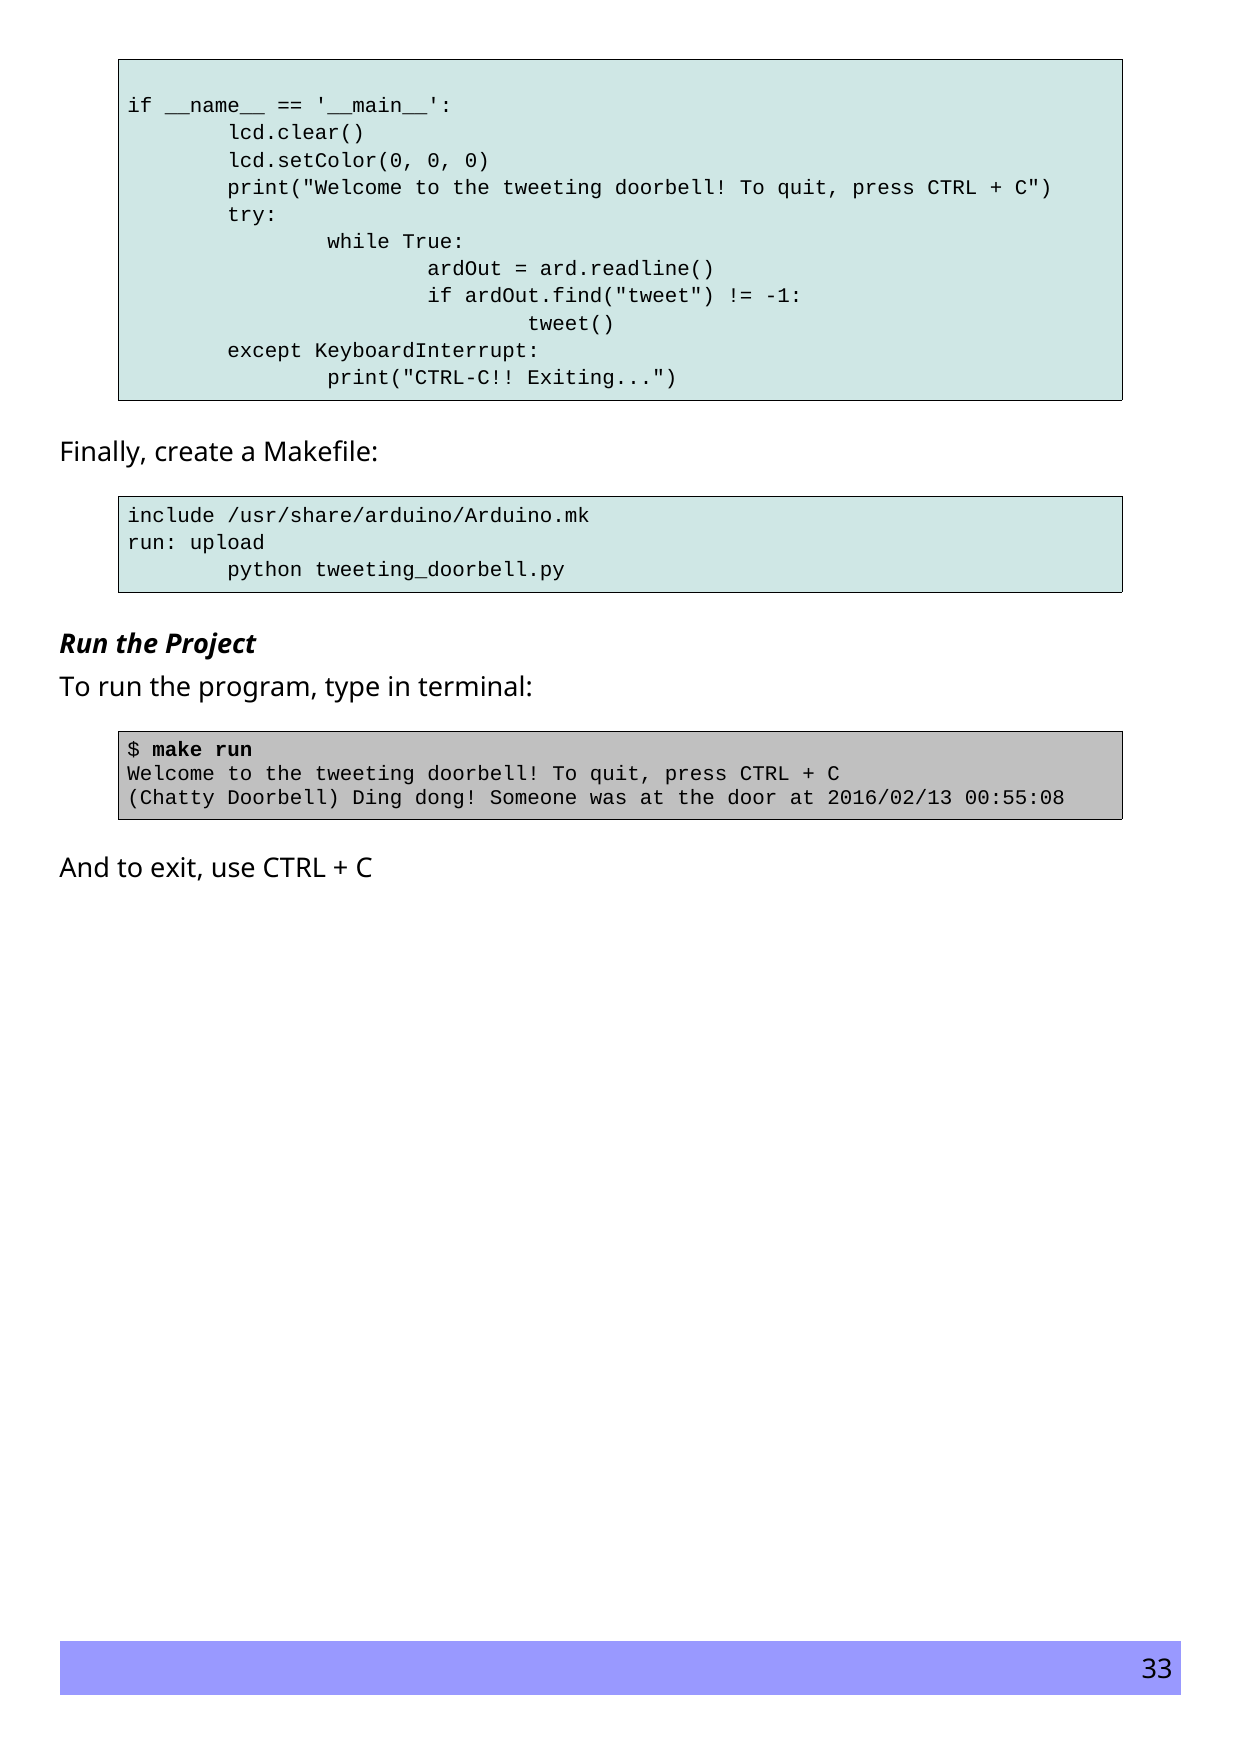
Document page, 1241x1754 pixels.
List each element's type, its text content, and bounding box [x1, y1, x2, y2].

text $ make run [119, 732, 1122, 754]
text Finally, create a Makefile: [59, 433, 1181, 469]
text And to exit, use CTRL + C [59, 849, 1181, 886]
text To run the program, type in terminal: [59, 667, 1181, 704]
subtitle Run the Project [59, 625, 1181, 662]
list if __name__ == '__main__': lcd.clear() lcd.setColor(0, 0, 0) print("Welcome to the tweeting doorbell! To quit, press CTRL + C") try: while True: ardOut = ard.readline() if ardOut.find("tweet") != -1: tweet() except KeyboardInterrupt: print("CTRL-C!! Exiting...") [119, 60, 1122, 400]
text Welcome to the tweeting doorbell! To quit, press CTRL + C [119, 754, 1122, 778]
list include /usr/share/arduino/Arduino.mk run: upload python tweeting_doorbell.py [119, 497, 1122, 592]
text (Chatty Doorbell) Ding dong! Someone was at the door at 2016/02/13 00:55:08 [119, 778, 1122, 819]
